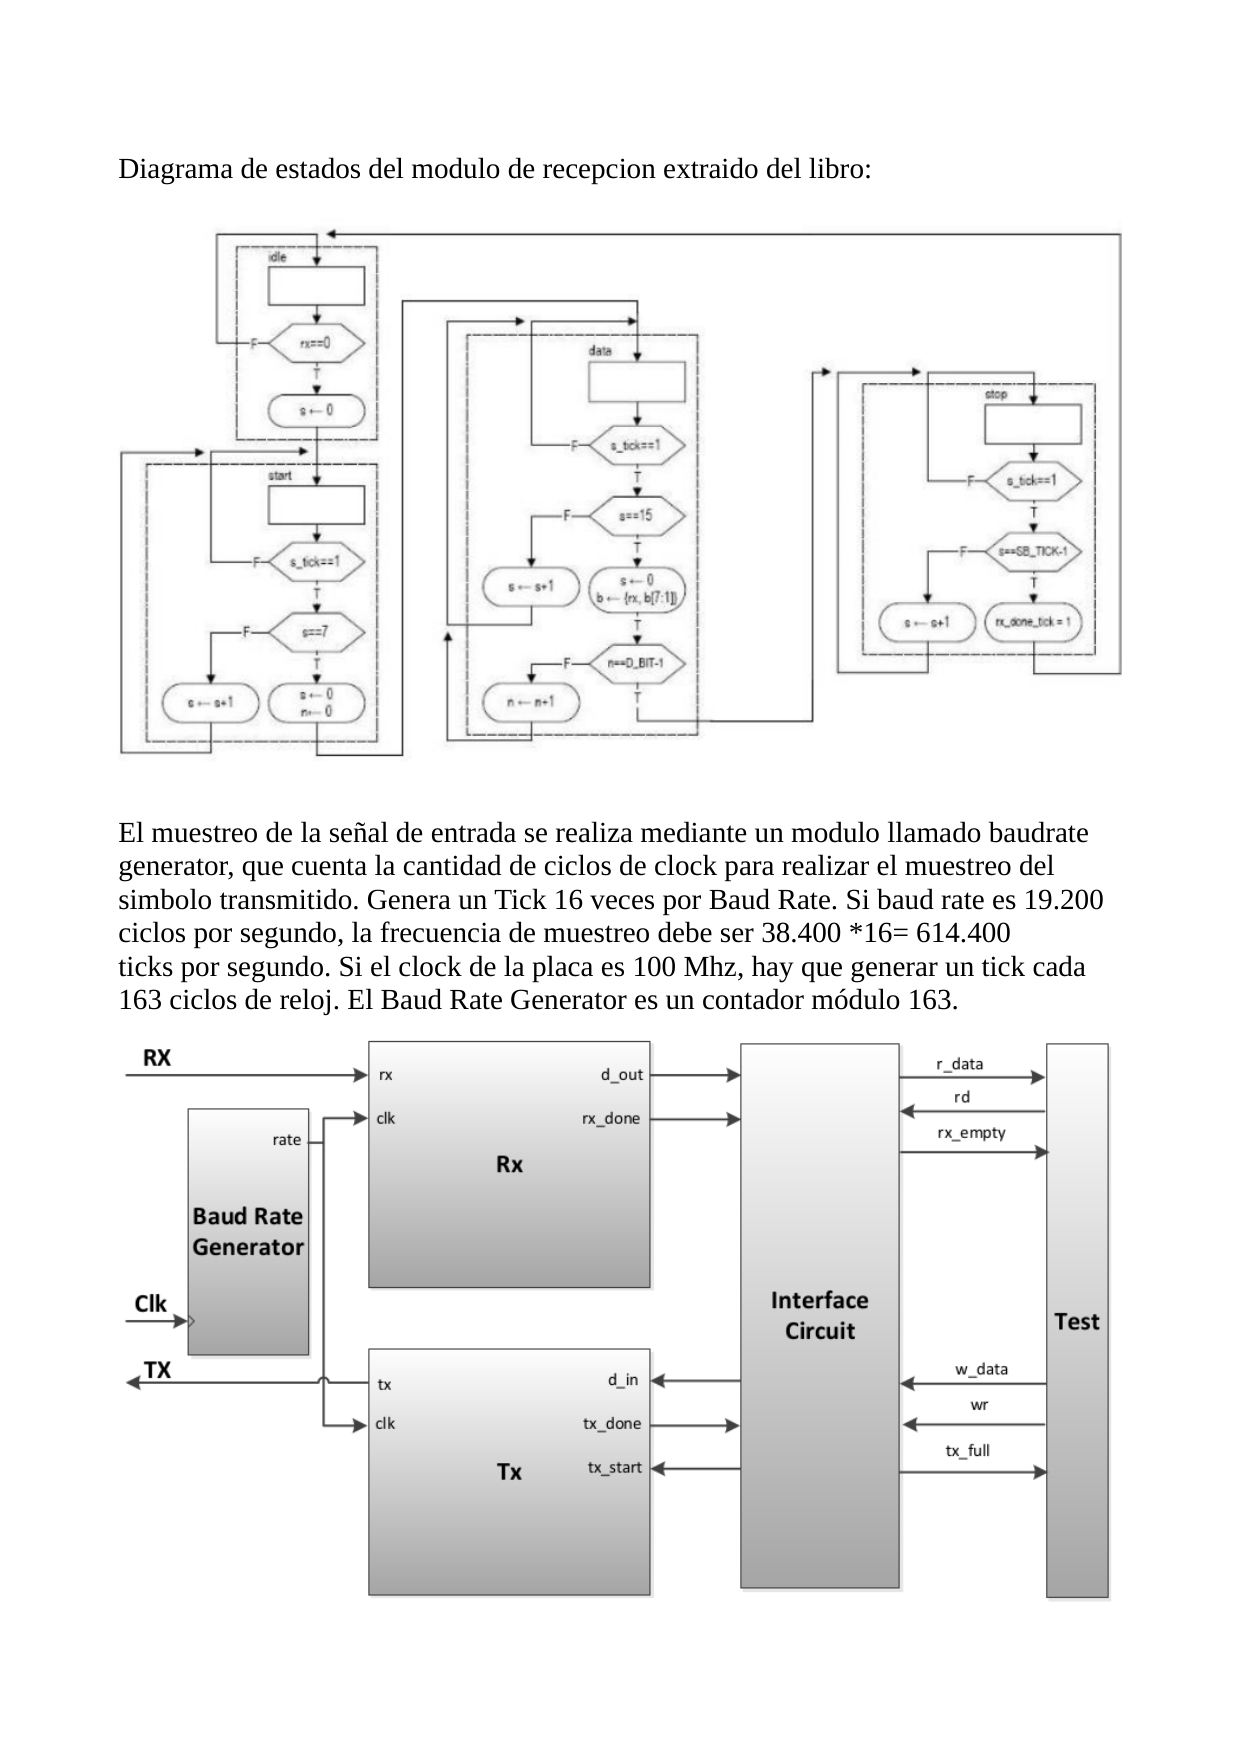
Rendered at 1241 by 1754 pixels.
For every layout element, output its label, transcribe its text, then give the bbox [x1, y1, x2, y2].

text Diagrama de estados del modulo de recepcion extraido del libro: [118, 152, 1122, 185]
text El muestreo de la señal de entrada se realiza mediante un modulo llamado baudrate generator, que cuenta la cantidad de ciclos de clock para realizar el muestreo del simbolo transmitido. Genera un Tick 16 veces por Baud Rate. Si baud rate es 19.200 ciclos por segundo, la frecuencia de muestreo debe ser 38.400 *16= 614.400 [118, 815, 1122, 949]
picture [118, 218, 1123, 782]
text ticks por segundo. Si el clock de la placa es 100 Mhz, hay que generar un tick cada 163 ciclos de reloj. El Baud Rate Generator es un contador módulo 163. [118, 949, 1122, 1016]
picture [118, 1016, 1123, 1617]
